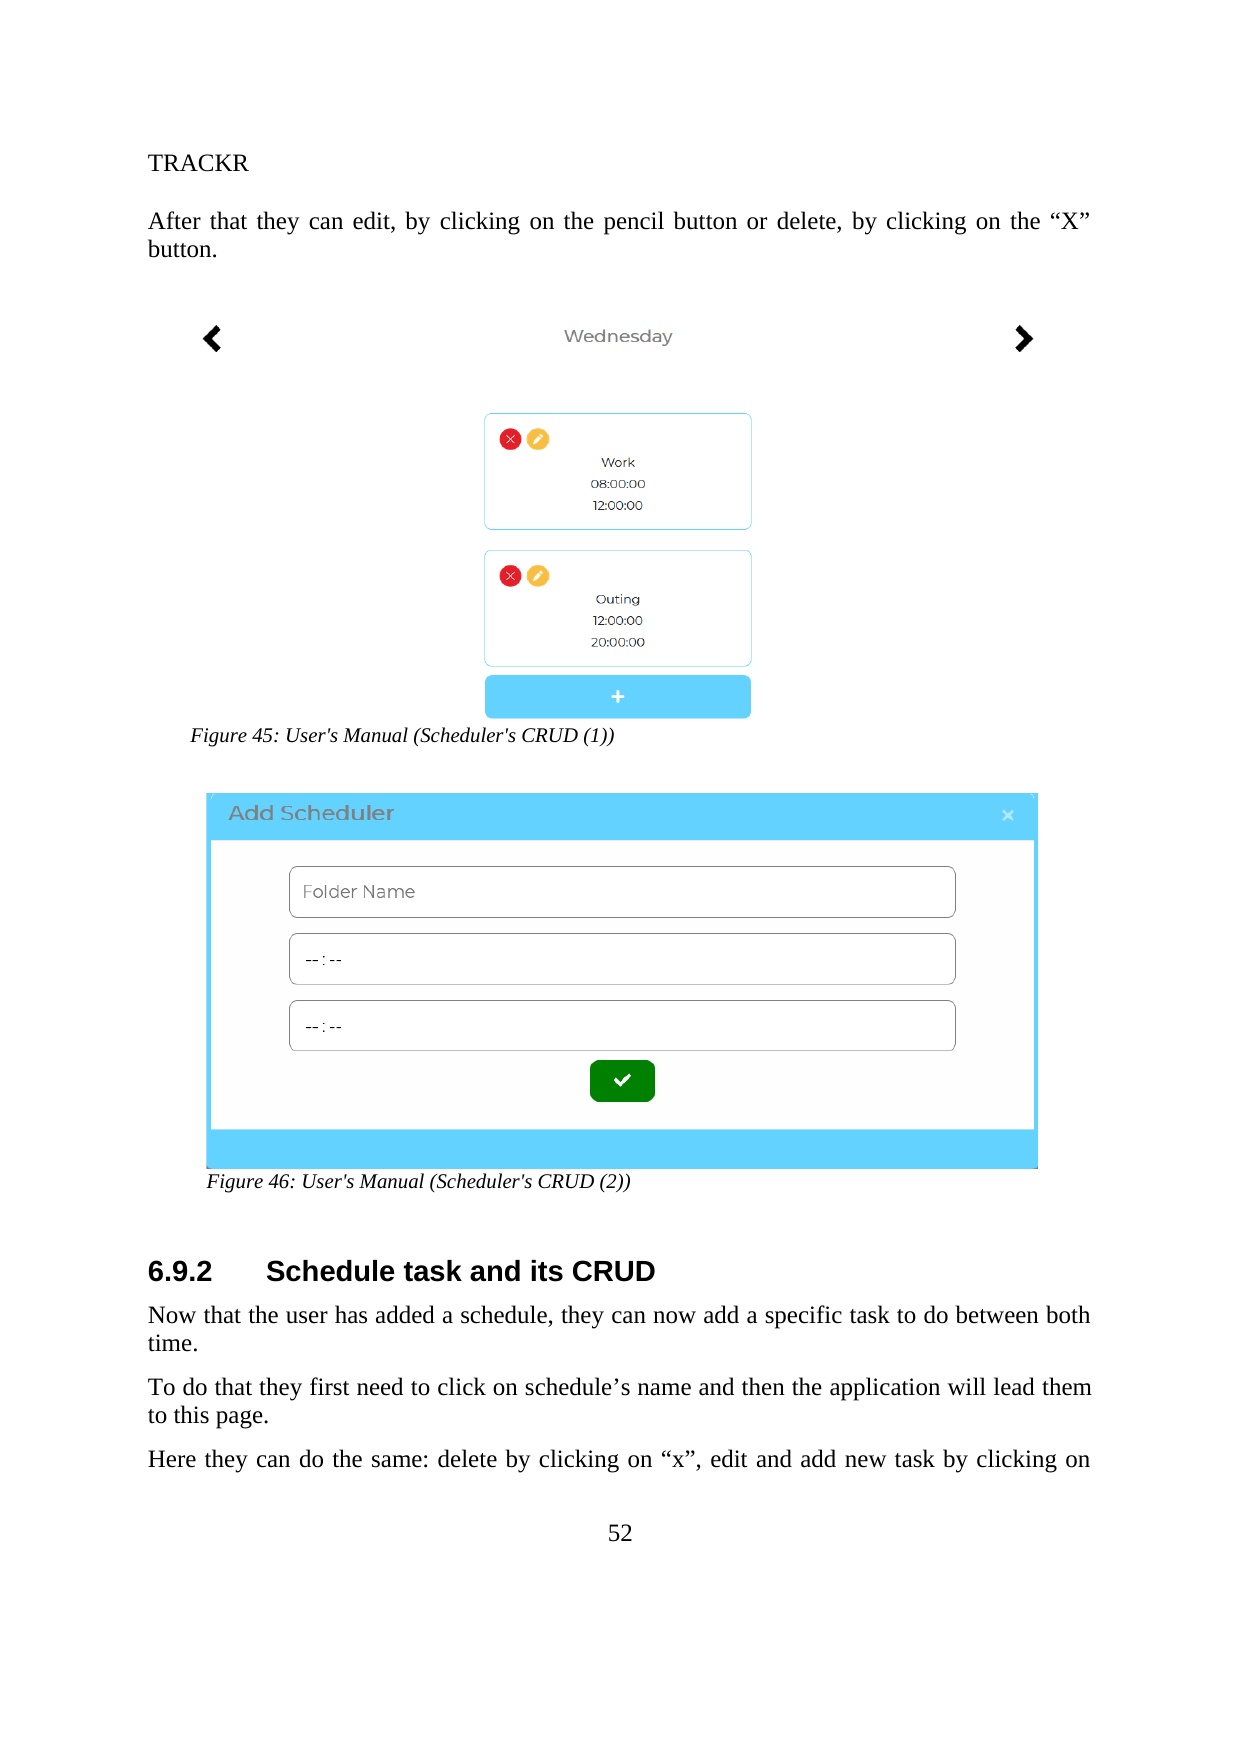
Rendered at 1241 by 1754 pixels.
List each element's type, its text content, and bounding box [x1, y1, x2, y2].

text After that they can edit, by clicking on the pencil button or delete, by clicking on the “X” button. [148, 206, 1093, 263]
text Now that the user has added a schedule, they can now add a specific task to do between both time. [148, 1300, 1093, 1357]
subtitle Schedule task and its CRUD [148, 1254, 1093, 1287]
text Figure 45: User's Manual (Scheduler's CRUD (1)) [190, 724, 1050, 747]
text To do that they first need to click on schedule’s name and then the application will lead them to this page. [148, 1372, 1093, 1429]
text Figure 46: User's Manual (Scheduler's CRUD (2)) [206, 1169, 1038, 1193]
picture [190, 305, 1050, 724]
text Here they can do the same: delete by clicking on “x”, edit and add new task by clicking on [148, 1444, 1093, 1473]
picture [206, 793, 1038, 1169]
